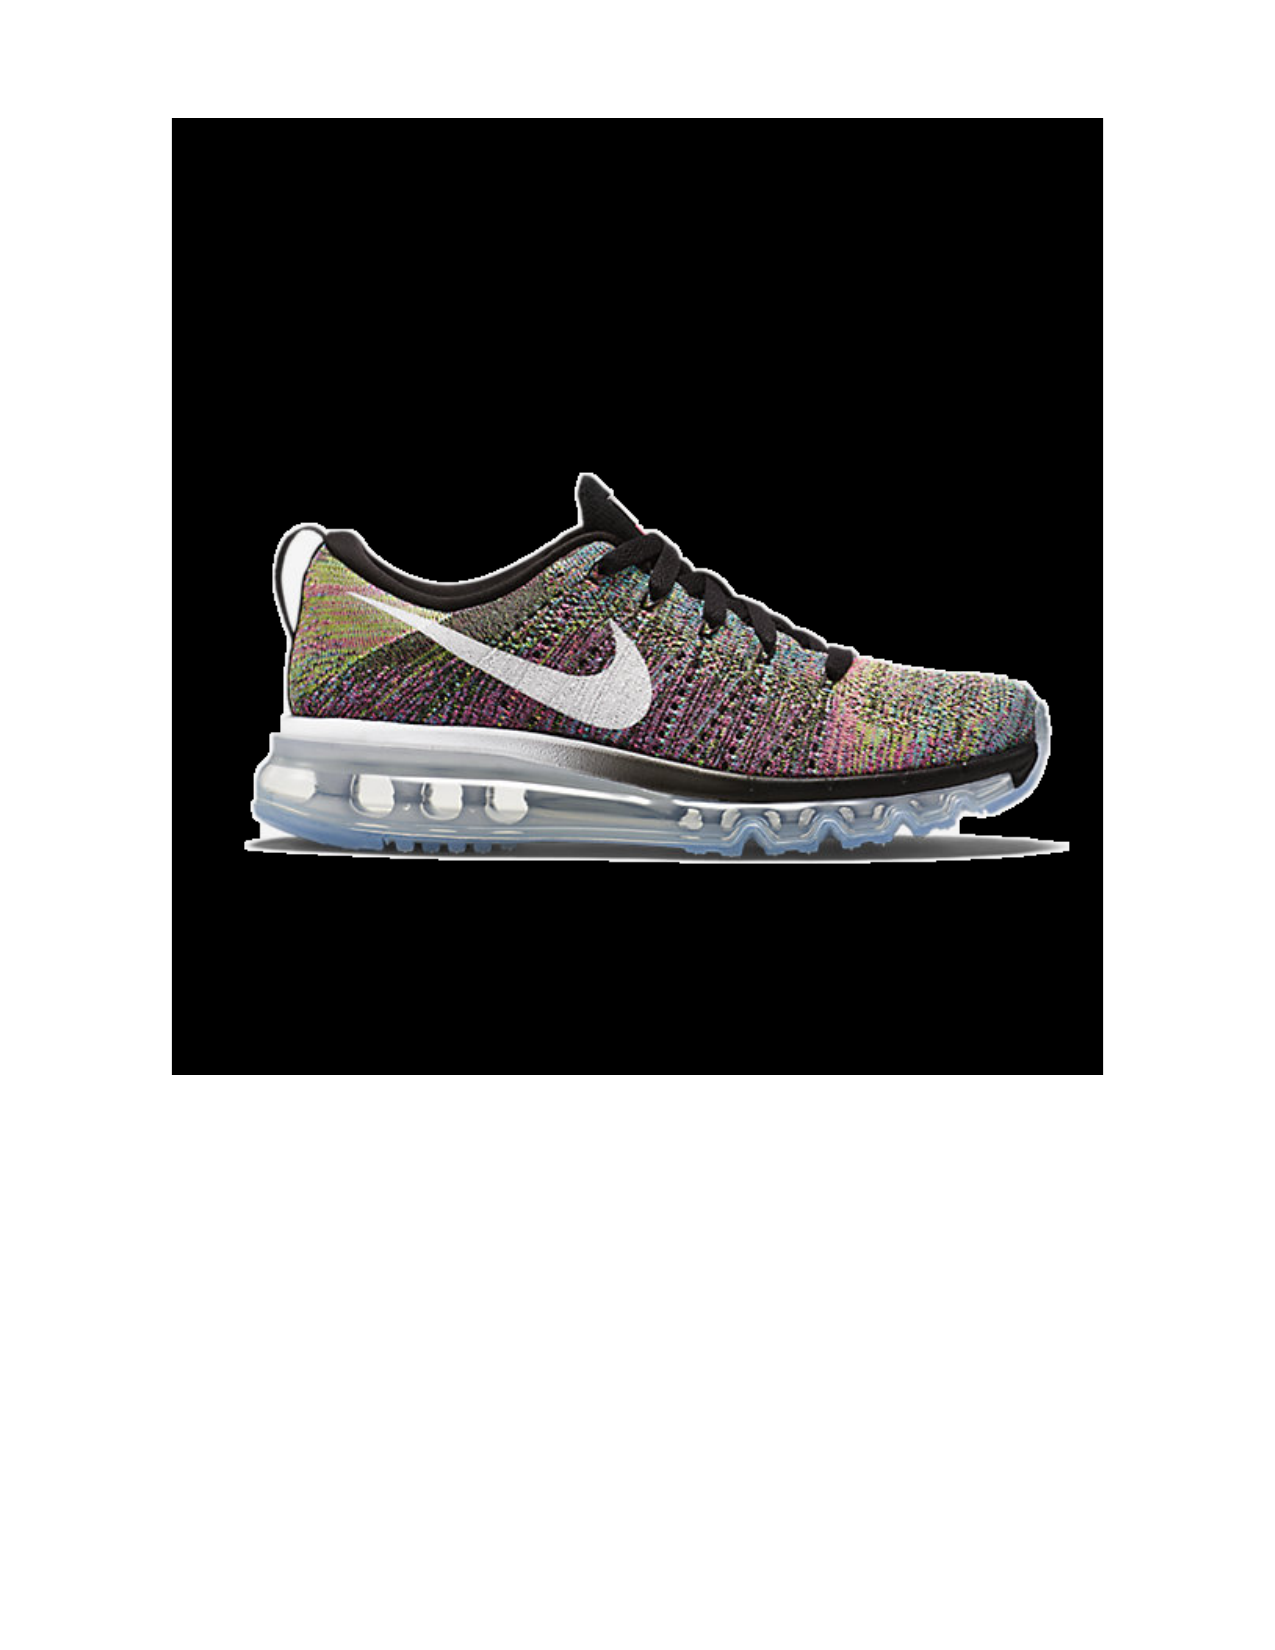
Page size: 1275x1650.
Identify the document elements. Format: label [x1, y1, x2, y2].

picture [171, 118, 1104, 1075]
